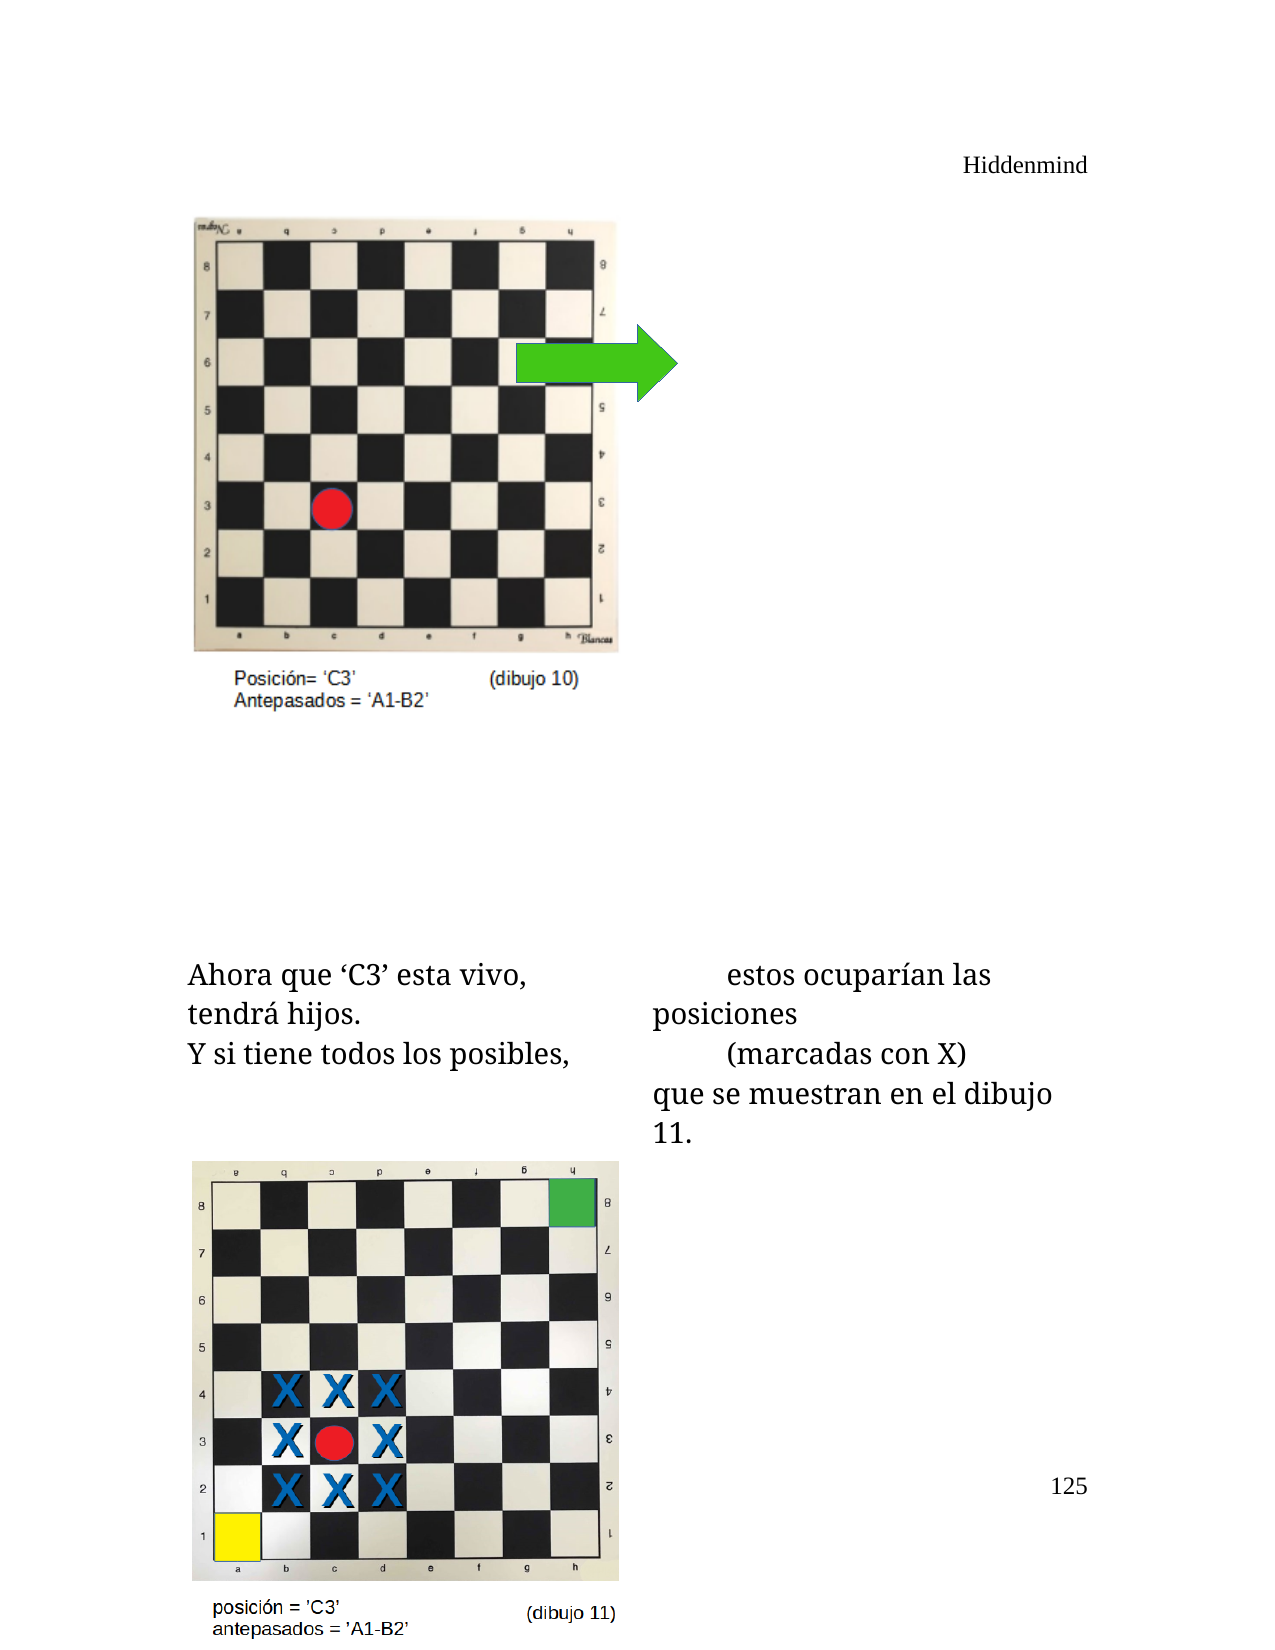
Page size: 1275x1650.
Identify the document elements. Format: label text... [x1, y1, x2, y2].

text que se muestran en el dibujo 11. [652, 1073, 1087, 1152]
text Y si tiene todos los posibles, [187, 1033, 622, 1073]
text Ahora que ‘C3’ esta vivo, [187, 954, 622, 994]
picture [187, 210, 623, 716]
text tendrá hijos. [187, 994, 622, 1033]
text estos ocuparían las posiciones (marcadas con X) [652, 954, 1087, 1073]
picture [187, 1155, 623, 1650]
